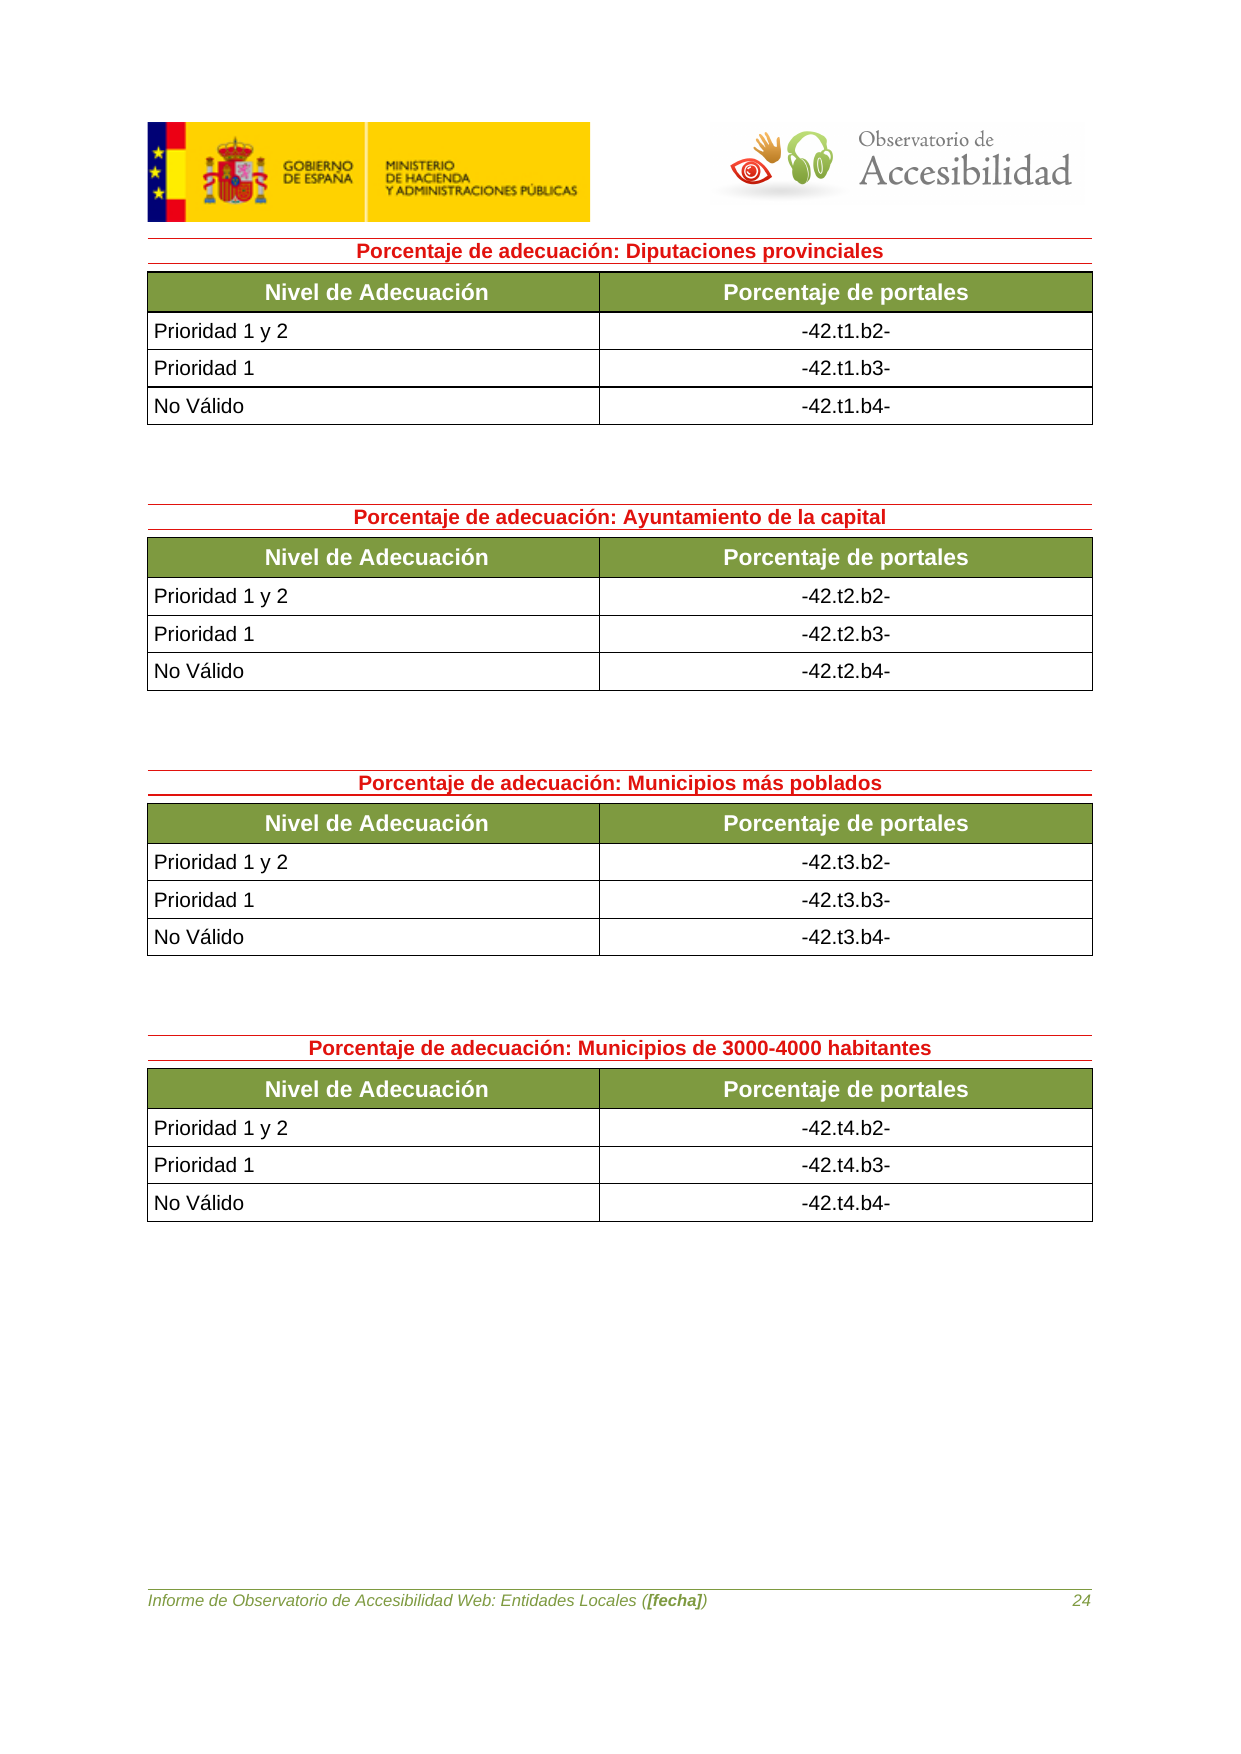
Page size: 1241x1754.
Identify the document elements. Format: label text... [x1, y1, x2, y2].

table_header Porcentaje de portales [600, 1069, 1092, 1108]
table_cell No Válido [148, 388, 599, 424]
text Porcentaje de adecuación: Municipios de 3000-4000 habitantes [148, 1036, 1092, 1060]
table_cell -42.t1.b2- [600, 313, 1092, 349]
table_header Porcentaje de portales [600, 273, 1092, 311]
text Porcentaje de adecuación: Municipios más poblados [148, 771, 1092, 794]
table_cell -42.t4.b3- [600, 1147, 1092, 1183]
table_cell -42.t2.b2- [600, 578, 1092, 614]
table_cell -42.t1.b3- [600, 350, 1092, 386]
table_cell -42.t2.b3- [600, 616, 1092, 652]
table_cell Prioridad 1 [148, 616, 599, 652]
table_header Nivel de Adecuación [148, 273, 599, 311]
table_cell -42.t4.b2- [600, 1109, 1092, 1146]
table_header Nivel de Adecuación [148, 804, 599, 843]
table_cell No Válido [148, 653, 599, 689]
table_cell -42.t3.b3- [600, 881, 1092, 918]
table_cell -42.t3.b2- [600, 844, 1092, 880]
table_cell Prioridad 1 [148, 1147, 599, 1183]
table_cell No Válido [148, 1184, 599, 1221]
table_cell -42.t1.b4- [600, 388, 1092, 424]
table_cell -42.t3.b4- [600, 919, 1092, 955]
table_cell -42.t2.b4- [600, 653, 1092, 689]
table_cell Prioridad 1 y 2 [148, 844, 599, 880]
table_cell -42.t4.b4- [600, 1184, 1092, 1221]
picture [710, 122, 1086, 205]
table_cell Prioridad 1 y 2 [148, 578, 599, 614]
table_header Porcentaje de portales [600, 538, 1092, 577]
table_cell No Válido [148, 919, 599, 955]
table_header Nivel de Adecuación [148, 538, 599, 577]
table_cell Prioridad 1 y 2 [148, 1109, 599, 1146]
table_cell Prioridad 1 [148, 350, 599, 386]
picture [147, 122, 591, 222]
text Porcentaje de adecuación: Diputaciones provinciales [148, 239, 1092, 263]
table_header Nivel de Adecuación [148, 1069, 599, 1108]
table_cell Prioridad 1 y 2 [148, 313, 599, 349]
table_cell Prioridad 1 [148, 881, 599, 918]
table_header Porcentaje de portales [600, 804, 1092, 843]
text Porcentaje de adecuación: Ayuntamiento de la capital [148, 505, 1092, 529]
